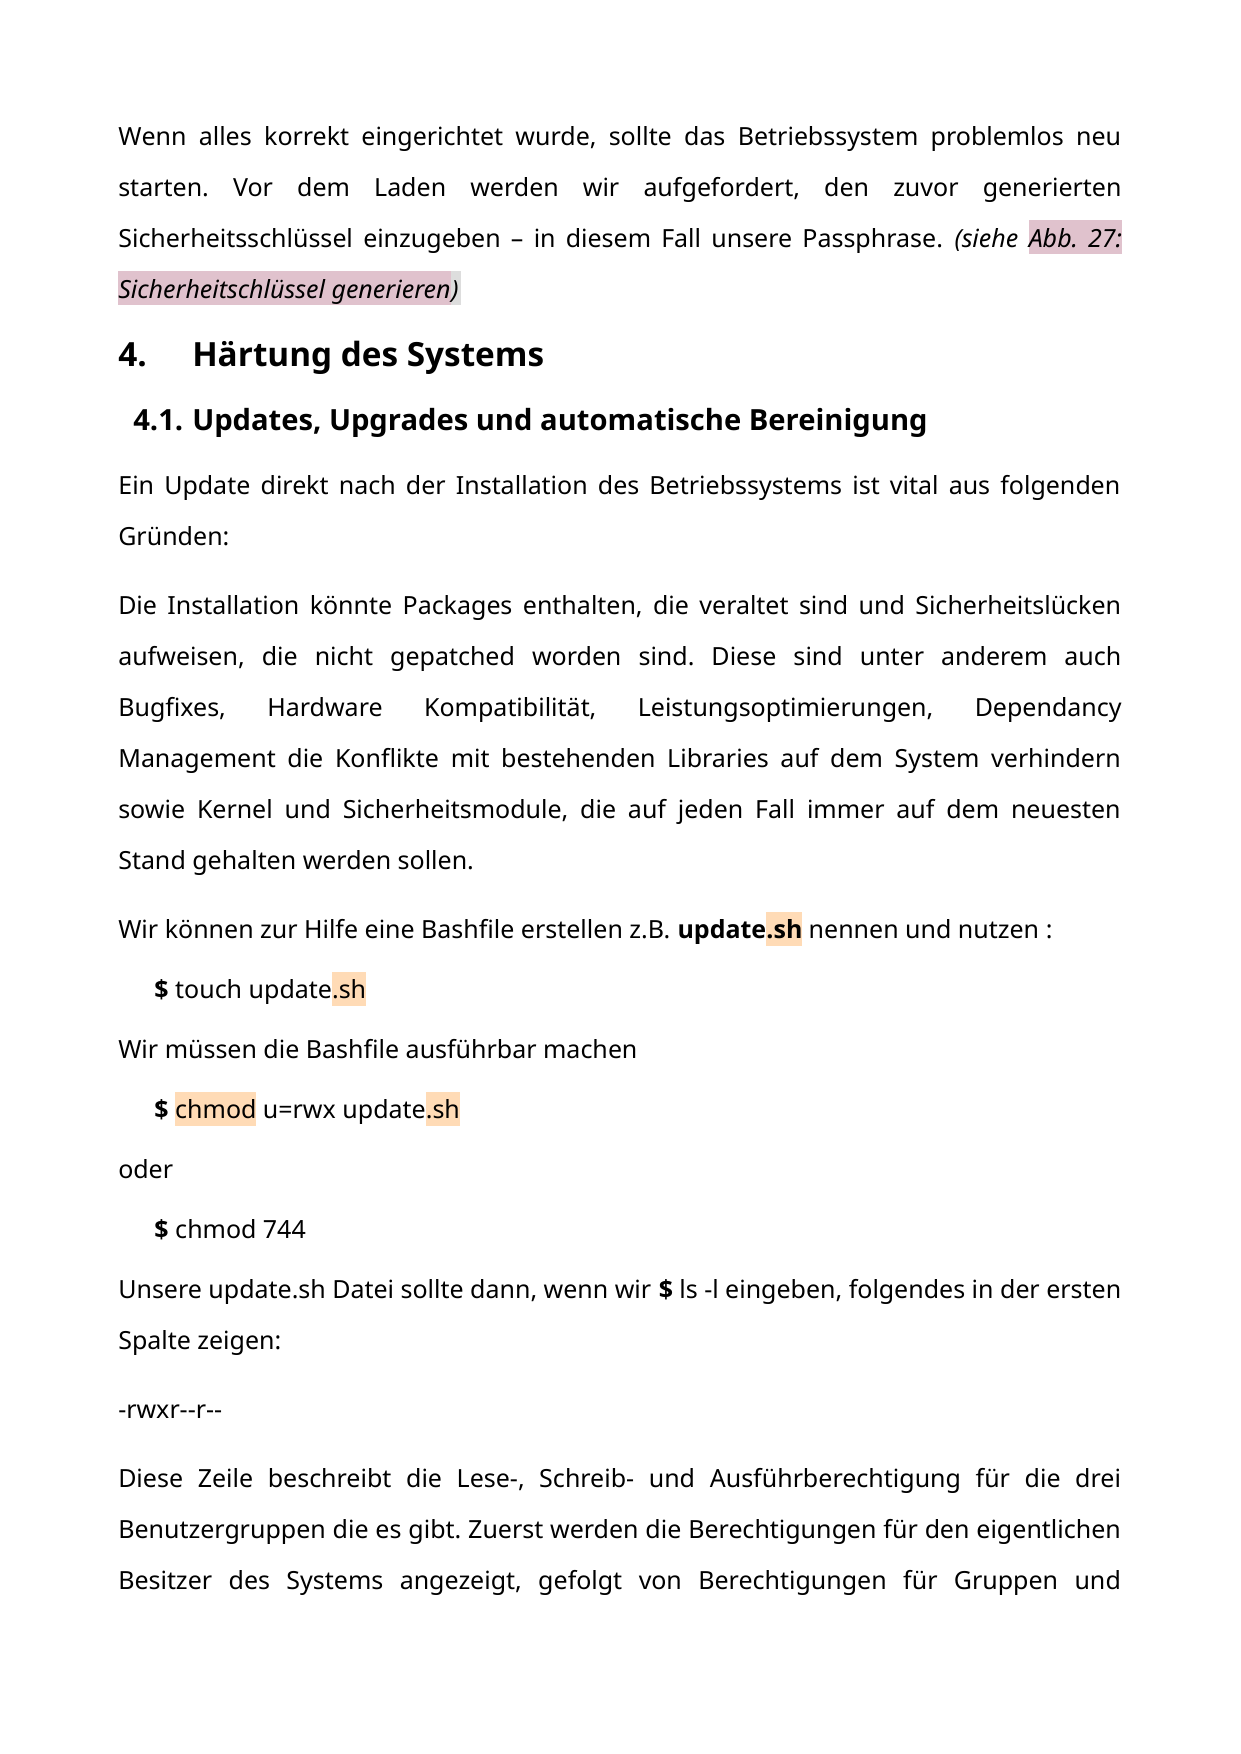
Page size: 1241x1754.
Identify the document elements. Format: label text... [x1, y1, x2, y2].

text $ chmod u=rwx update.sh [154, 1092, 1122, 1126]
text oder [118, 1152, 1122, 1186]
subtitle Updates, Upgrades und automatische Bereinigung [118, 399, 1122, 439]
text Diese Zeile beschreibt die Lese-, Schreib- und Ausführberechtigung für die drei Benutzergruppen die es gibt. Zuerst werden die Berechtigungen für den eigentlichen Besitzer des Systems angezeigt, gefolgt von Berechtigungen für Gruppen und [118, 1461, 1122, 1597]
text Unsere update.sh Datei sollte dann, wenn wir $ ls -l eingeben, folgendes in der ersten Spalte zeigen: [118, 1272, 1122, 1357]
text Wenn alles korrekt eingerichtet wurde, sollte das Betriebssystem problemlos neu starten. Vor dem Laden werden wir aufgefordert, den zuvor generierten Sicherheitsschlüssel einzugeben – in diesem Fall unsere Passphrase. (siehe Abb. 27: Sicherheitschlüssel generieren) [118, 118, 1122, 305]
text Die Installation könnte Packages enthalten, die veraltet sind und Sicherheitslücken aufweisen, die nicht gepatched worden sind. Diese sind unter anderem auch Bugfixes, Hardware Kompatibilität, Leistungsoptimierungen, Dependancy Management die Konflikte mit bestehenden Libraries auf dem System verhindern sowie Kernel und Sicherheitsmodule, die auf jeden Fall immer auf dem neuesten Stand gehalten werden sollen. [118, 588, 1122, 877]
text $ chmod 744 [154, 1212, 1122, 1246]
text Ein Update direkt nach der Installation des Betriebssystems ist vital aus folgenden Gründen: [118, 468, 1122, 553]
text Wir müssen die Bashfile ausführbar machen [118, 1032, 1122, 1066]
subtitle Härtung des Systems [118, 331, 1122, 377]
text $ touch update.sh [154, 972, 1122, 1006]
text -rwxr--r-- [118, 1392, 1122, 1426]
text Wir können zur Hilfe eine Bashfile erstellen z.B. update.sh nennen und nutzen : [118, 912, 1122, 946]
